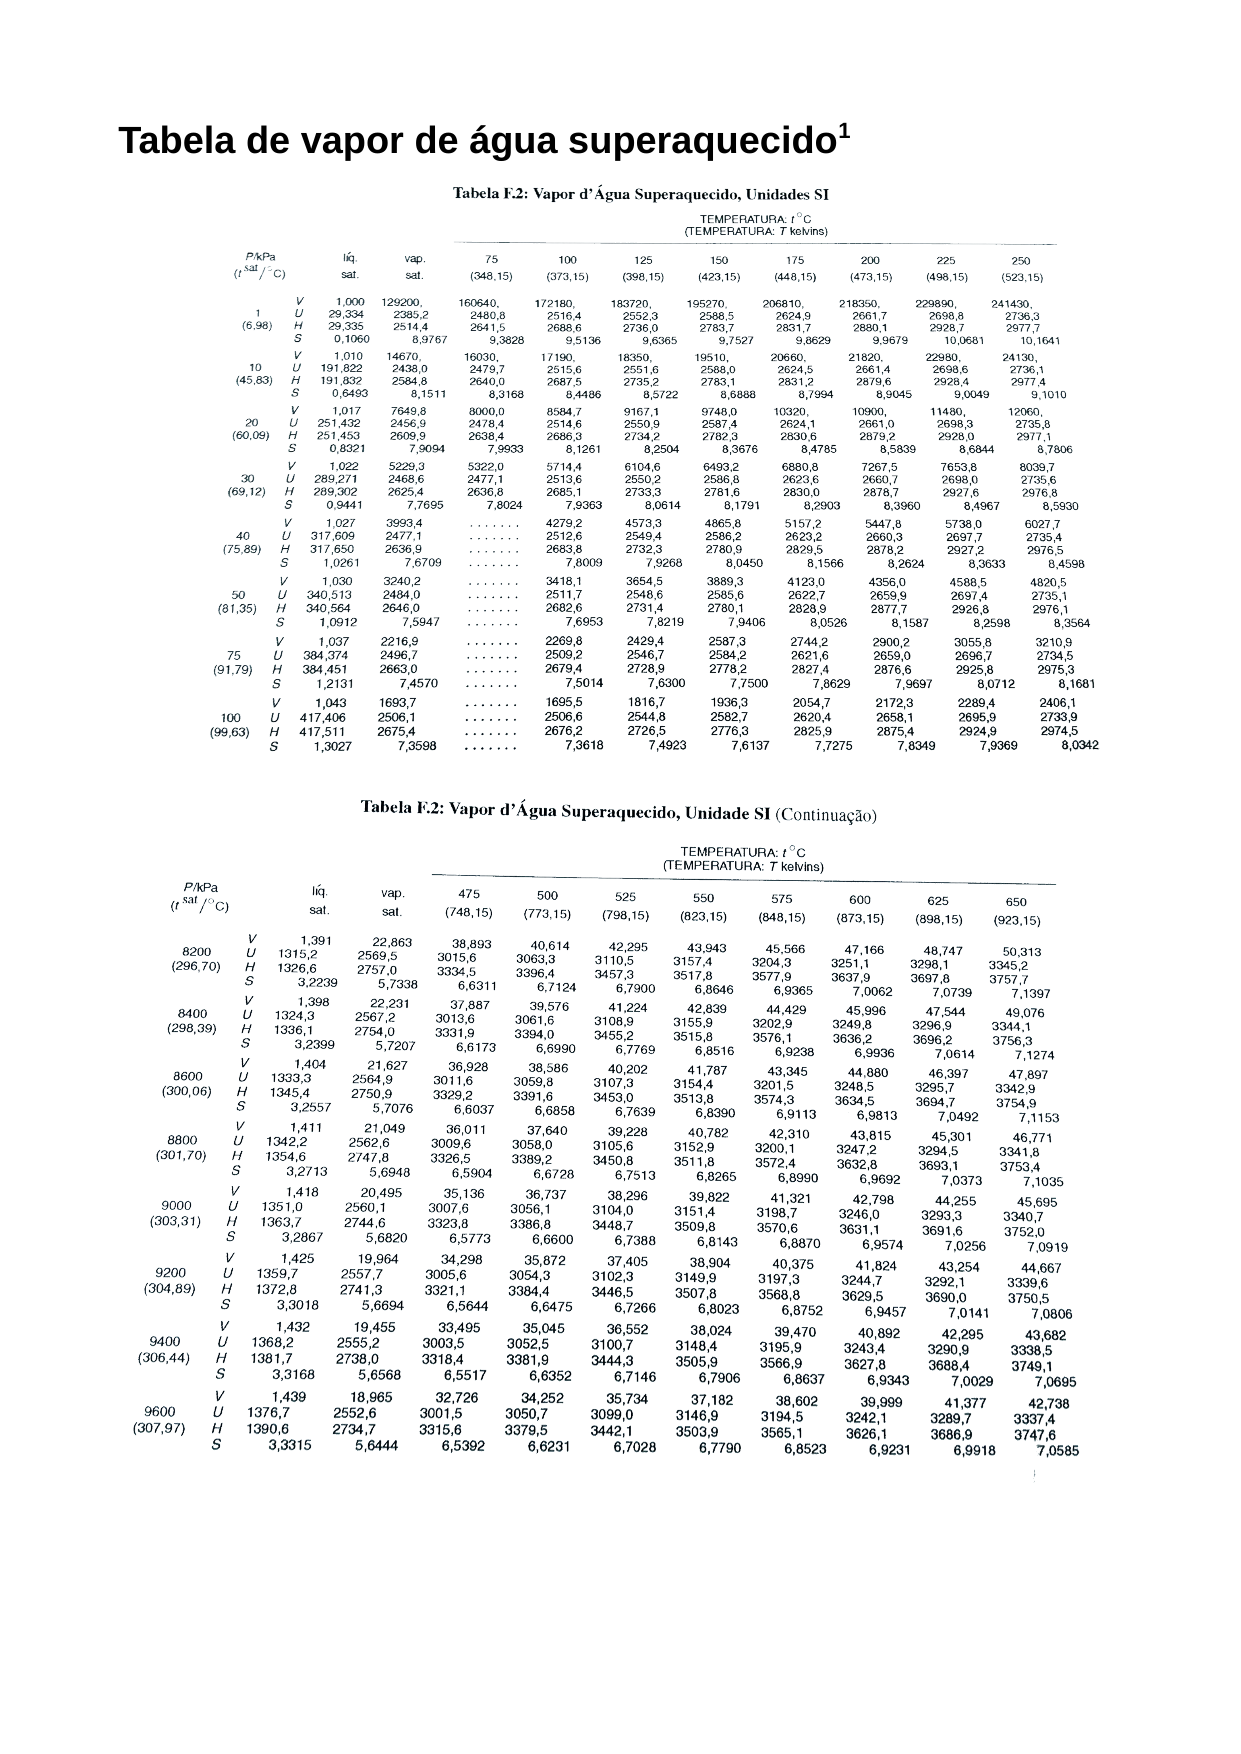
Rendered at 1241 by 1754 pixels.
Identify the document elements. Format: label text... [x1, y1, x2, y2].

subtitle Tabela de vapor de água superaquecido1 [118, 118, 1122, 162]
picture [118, 174, 1123, 1502]
